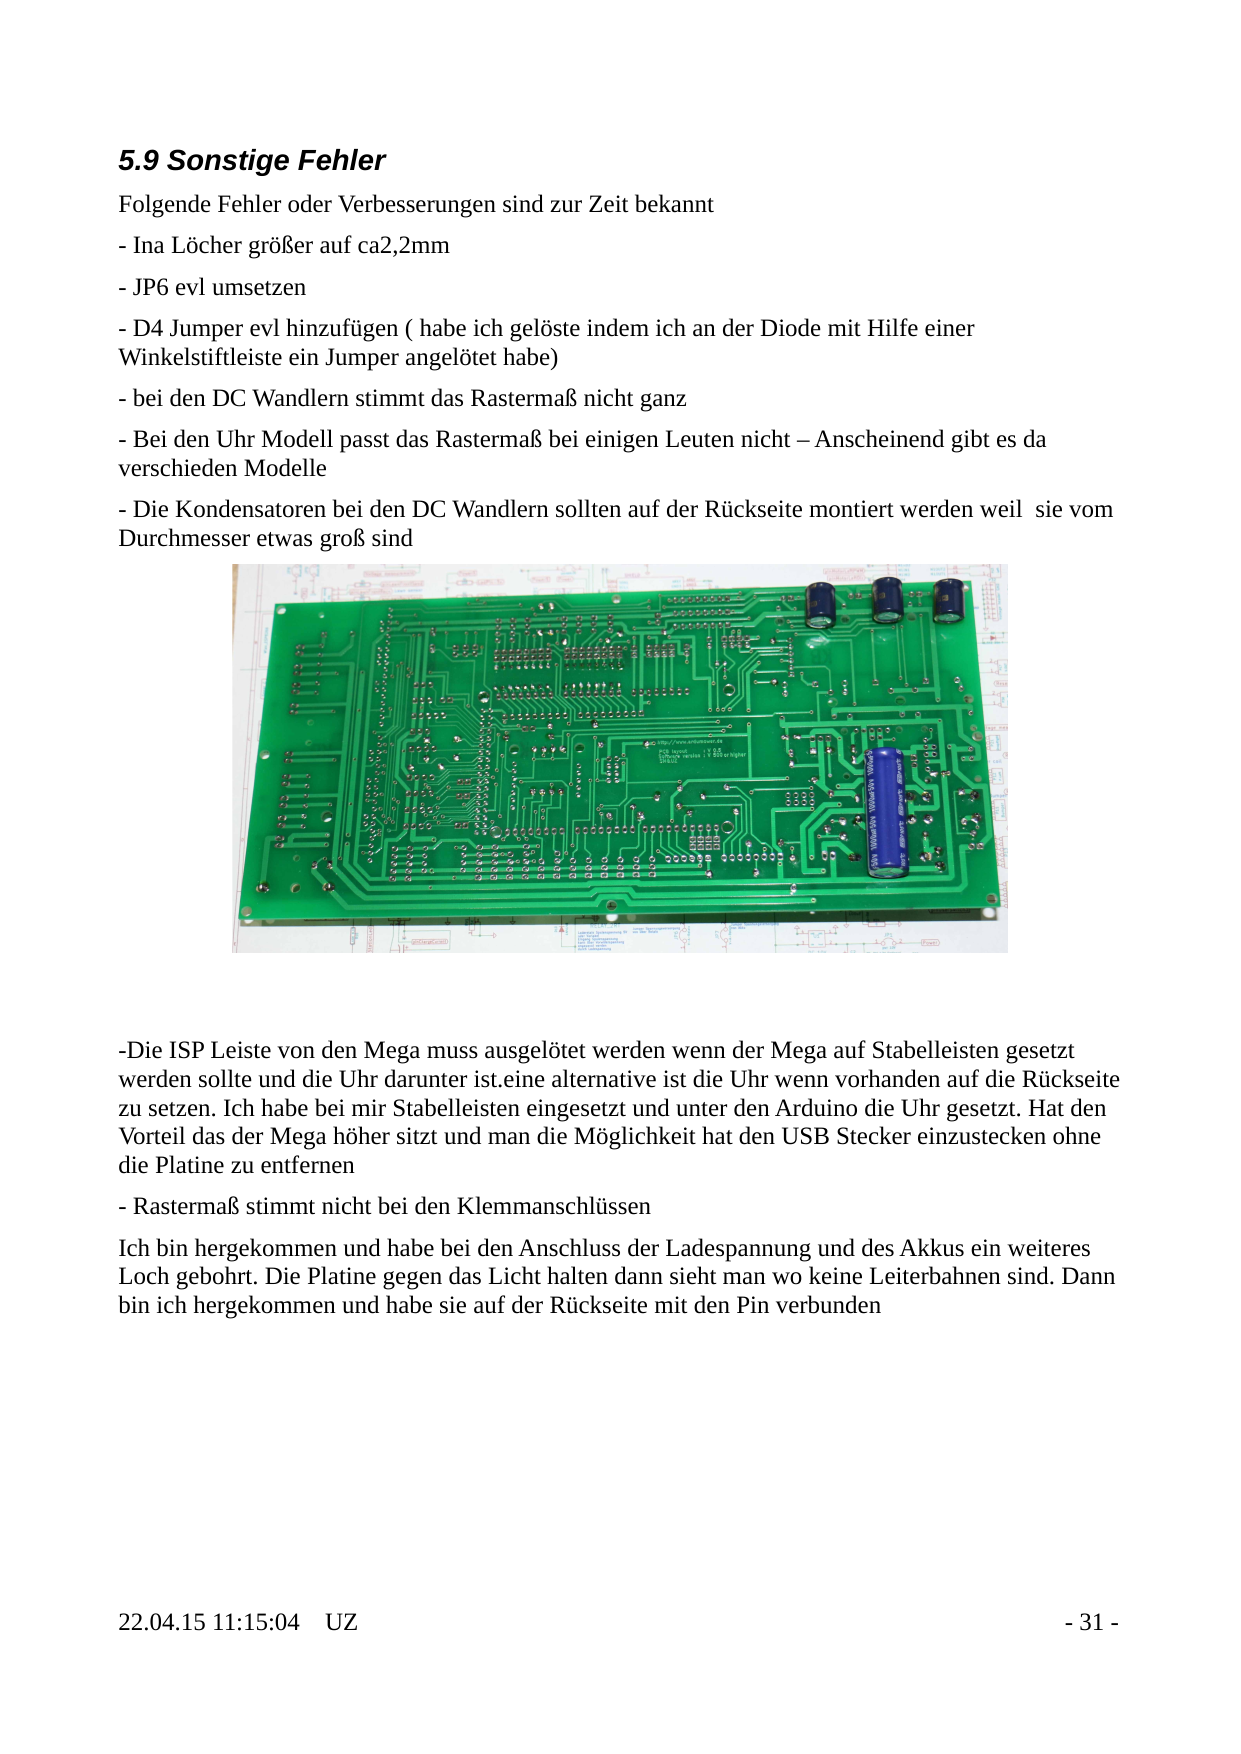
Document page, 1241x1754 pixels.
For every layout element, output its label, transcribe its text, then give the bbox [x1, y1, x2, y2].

text -Die ISP Leiste von den Mega muss ausgelötet werden wenn der Mega auf Stabelleisten gesetzt werden sollte und die Uhr darunter ist.eine alternative ist die Uhr wenn vorhanden auf die Rückseite zu setzen. Ich habe bei mir Stabelleisten eingesetzt und unter den Arduino die Uhr gesetzt. Hat den Vorteil das der Mega höher sitzt und man die Möglichkeit hat den USB Stecker einzustecken ohne die Platine zu entfernen [118, 1035, 1122, 1179]
text Folgende Fehler oder Verbesserungen sind zur Zeit bekannt [118, 189, 1122, 218]
picture [232, 564, 1008, 953]
text - JP6 evl umsetzen [118, 272, 1122, 300]
subtitle 5.9 Sonstige Fehler [118, 143, 1122, 177]
text - Die Kondensatoren bei den DC Wandlern sollten auf der Rückseite montiert werden weil sie vom Durchmesser etwas groß sind [118, 494, 1122, 552]
text - D4 Jumper evl hinzufügen ( habe ich gelöste indem ich an der Diode mit Hilfe einer Winkelstiftleiste ein Jumper angelötet habe) [118, 313, 1122, 370]
text - Ina Löcher größer auf ca2,2mm [118, 230, 1122, 259]
text - Bei den Uhr Modell passt das Rastermaß bei einigen Leuten nicht – Anscheinend gibt es da verschieden Modelle [118, 424, 1122, 482]
text - Rastermaß stimmt nicht bei den Klemmanschlüssen [118, 1191, 1122, 1220]
text Ich bin hergekommen und habe bei den Anschluss der Ladespannung und des Akkus ein weiteres Loch gebohrt. Die Platine gegen das Licht halten dann sieht man wo keine Leiterbahnen sind. Dann bin ich hergekommen und habe sie auf der Rückseite mit den Pin verbunden [118, 1233, 1122, 1319]
text - bei den DC Wandlern stimmt das Rastermaß nicht ganz [118, 383, 1122, 412]
